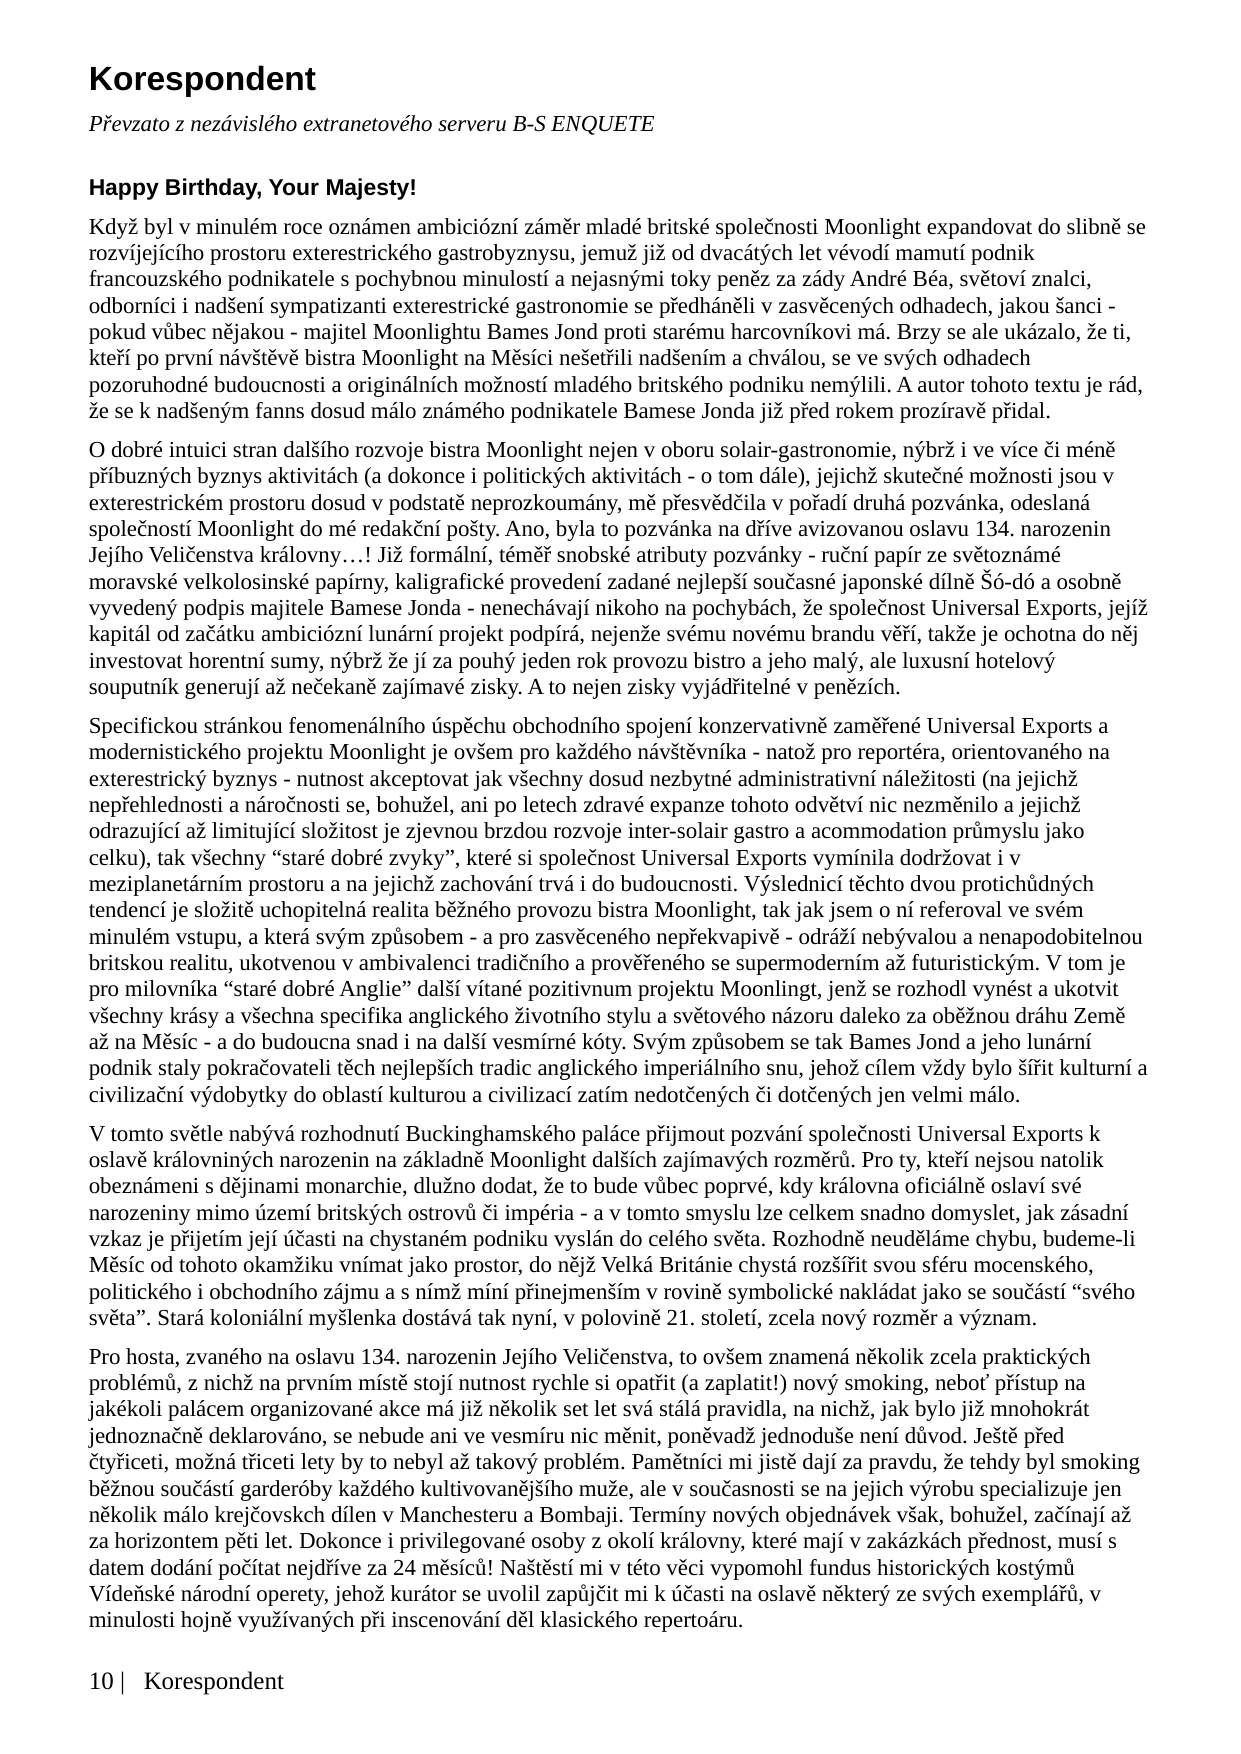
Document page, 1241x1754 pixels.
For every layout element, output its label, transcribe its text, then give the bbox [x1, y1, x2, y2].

text Specifickou stránkou fenomenálního úspěchu obchodního spojení konzervativně zaměřené Universal Exports a modernistického projektu Moonlight je ovšem pro každého návštěvníka - natož pro reportéra, orientovaného na exterestrický byznys - nutnost akceptovat jak všechny dosud nezbytné administrativní náležitosti (na jejichž nepřehlednosti a náročnosti se, bohužel, ani po letech zdravé expanze tohoto odvětví nic nezměnilo a jejichž odrazující až limitující složitost je zjevnou brzdou rozvoje inter-solair gastro a acommodation průmyslu jako celku), tak všechny “staré dobré zvyky”, které si společnost Universal Exports vymínila dodržovat i v meziplanetárním prostoru a na jejichž zachování trvá i do budoucnosti. Výslednicí těchto dvou protichůdných tendencí je složitě uchopitelná realita běžného provozu bistra Moonlight, tak jak jsem o ní referoval ve svém minulém vstupu, a která svým způsobem - a pro zasvěceného nepřekvapivě - odráží nebývalou a nenapodobitelnou britskou realitu, ukotvenou v ambivalenci tradičního a prověřeného se supermoderním až futuristickým. V tom je pro milovníka “staré dobré Anglie” další vítané pozitivnum projektu Moonlingt, jenž se rozhodl vynést a ukotvit všechny krásy a všechna specifika anglického životního stylu a světového názoru daleko za oběžnou dráhu Země až na Měsíc - a do budoucna snad i na další vesmírné kóty. Svým způsobem se tak Bames Jond a jeho lunární podnik staly pokračovateli těch nejlepších tradic anglického imperiálního snu, jehož cílem vždy bylo šířit kulturní a civilizační výdobytky do oblastí kulturou a civilizací zatím nedotčených či dotčených jen velmi málo. [88, 712, 1152, 1107]
text Happy Birthday, Your Majesty! [88, 174, 1152, 200]
text Převzato z nezávislého extranetového serveru B-S ENQUETE [88, 110, 1152, 136]
subtitle Korespondent [88, 59, 1152, 98]
text V tomto světle nabývá rozhodnutí Buckinghamského paláce přijmout pozvání společnosti Universal Exports k oslavě královniných narozenin na základně Moonlight dalších zajímavých rozměrů. Pro ty, kteří nejsou natolik obeznámeni s dějinami monarchie, dlužno dodat, že to bude vůbec poprvé, kdy královna oficiálně oslaví své narozeniny mimo území britských ostrovů či impéria - a v tomto smyslu lze celkem snadno domyslet, jak zásadní vzkaz je přijetím její účasti na chystaném podniku vyslán do celého světa. Rozhodně neuděláme chybu, budeme-li Měsíc od tohoto okamžiku vnímat jako prostor, do nějž Velká Británie chystá rozšířit svou sféru mocenského, politického i obchodního zájmu a s nímž míní přinejmenším v rovině symbolické nakládat jako se součástí “svého světa”. Stará koloniální myšlenka dostává tak nyní, v polovině 21. století, zcela nový rozměr a význam. [88, 1119, 1152, 1330]
text Pro hosta, zvaného na oslavu 134. narozenin Jejího Veličenstva, to ovšem znamená několik zcela praktických problémů, z nichž na prvním místě stojí nutnost rychle si opatřit (a zaplatit!) nový smoking, neboť přístup na jakékoli palácem organizované akce má již několik set let svá stálá pravidla, na nichž, jak bylo již mnohokrát jednoznačně deklarováno, se nebude ani ve vesmíru nic měnit, poněvadž jednoduše není důvod. Ještě před čtyřiceti, možná třiceti lety by to nebyl až takový problém. Pamětníci mi jistě dají za pravdu, že tehdy byl smoking běžnou součástí garderóby každého kultivovanějšího muže, ale v současnosti se na jejich výrobu specializuje jen několik málo krejčovskch dílen v Manchesteru a Bombaji. Termíny nových objednávek však, bohužel, začínají až za horizontem pěti let. Dokonce i privilegované osoby z okolí královny, které mají v zakázkách přednost, musí s datem dodání počítat nejdříve za 24 měsíců! Naštěstí mi v této věci vypomohl fundus historických kostýmů Vídeňské národní operety, jehož kurátor se uvolil zapůjčit mi k účasti na oslavě některý ze svých exemplářů, v minulosti hojně využívaných při inscenování děl klasického repertoáru. [88, 1343, 1152, 1633]
text Když byl v minulém roce oznámen ambiciózní záměr mladé britské společnosti Moonlight expandovat do slibně se rozvíjejícího prostoru exterestrického gastrobyznysu, jemuž již od dvacátých let vévodí mamutí podnik francouzského podnikatele s pochybnou minulostí a nejasnými toky peněz za zády André Béa, světoví znalci, odborníci i nadšení sympatizanti exterestrické gastronomie se předháněli v zasvěcených odhadech, jakou šanci - pokud vůbec nějakou - majitel Moonlightu Bames Jond proti starému harcovníkovi má. Brzy se ale ukázalo, že ti, kteří po první návštěvě bistra Moonlight na Měsíci nešetřili nadšením a chválou, se ve svých odhadech pozoruhodné budoucnosti a originálních možností mladého britského podniku nemýlili. A autor tohoto textu je rád, že se k nadšeným fanns dosud málo známého podnikatele Bamese Jonda již před rokem prozíravě přidal. [88, 213, 1152, 423]
text O dobré intuici stran dalšího rozvoje bistra Moonlight nejen v oboru solair-gastronomie, nýbrž i ve více či méně příbuzných byznys aktivitách (a dokonce i politických aktivitách - o tom dále), jejichž skutečné možnosti jsou v exterestrickém prostoru dosud v podstatě neprozkoumány, mě přesvědčila v pořadí druhá pozvánka, odeslaná společností Moonlight do mé redakční pošty. Ano, byla to pozvánka na dříve avizovanou oslavu 134. narozenin Jejího Veličenstva královny…! Již formální, téměř snobské atributy pozvánky - ruční papír ze světoznámé moravské velkolosinské papírny, kaligrafické provedení zadané nejlepší současné japonské dílně Šó-dó a osobně vyvedený podpis majitele Bamese Jonda - nenechávají nikoho na pochybách, že společnost Universal Exports, jejíž kapitál od začátku ambiciózní lunární projekt podpírá, nejenže svému novému brandu věří, takže je ochotna do něj investovat horentní sumy, nýbrž že jí za pouhý jeden rok provozu bistro a jeho malý, ale luxusní hotelový souputník generují až nečekaně zajímavé zisky. A to nejen zisky vyjádřitelné v penězích. [88, 436, 1152, 699]
